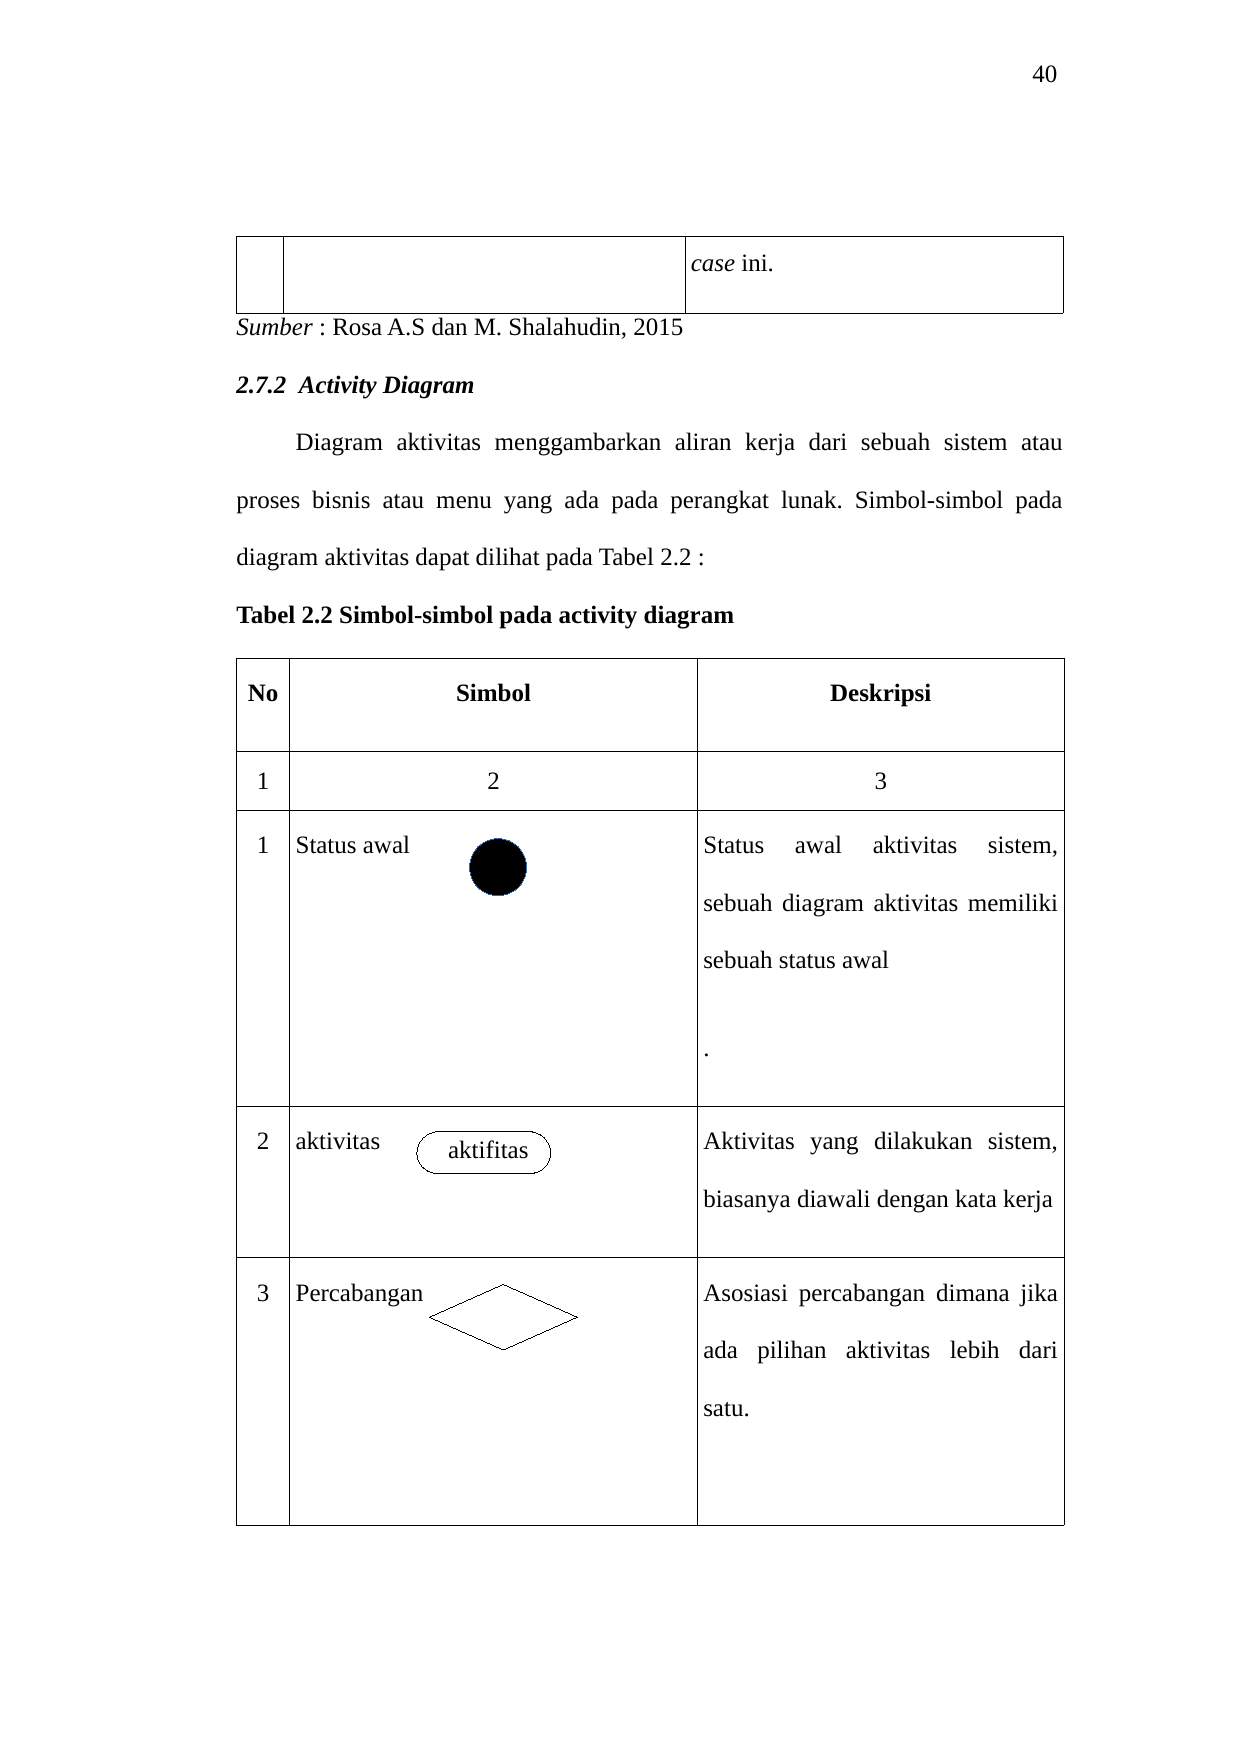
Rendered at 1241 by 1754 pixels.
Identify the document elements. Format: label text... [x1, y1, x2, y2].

table_cell Status awal [290, 811, 697, 1106]
table_header Simbol [290, 659, 697, 751]
table_cell Asosiasi percabangan dimana jika ada pilihan aktivitas lebih dari satu. [698, 1258, 1064, 1525]
subtitle Activity Diagram [236, 370, 1063, 399]
table_cell 3 [698, 752, 1064, 810]
table_cell 1 [237, 752, 289, 810]
text Sumber : Rosa A.S dan M. Shalahudin, 2015 [236, 314, 1063, 341]
table_cell Status awal aktivitas sistem, sebuah diagram aktivitas memiliki sebuah status awal . [698, 811, 1064, 1106]
text Diagram aktivitas menggambarkan aliran kerja dari sebuah sistem atau proses bisnis atau menu yang ada pada perangkat lunak. Simbol-simbol pada diagram aktivitas dapat dilihat pada Tabel 2.2 : [236, 427, 1063, 571]
table_cell [237, 237, 283, 312]
table_header No [237, 659, 289, 751]
table_cell 2 [290, 752, 697, 810]
table_cell Aktivitas yang dilakukan sistem, biasanya diawali dengan kata kerja [698, 1107, 1064, 1257]
table_cell 2 [237, 1107, 289, 1257]
table_cell Percabangan [290, 1258, 697, 1525]
table_cell aktivitas [290, 1107, 697, 1257]
table_cell 1 [237, 811, 289, 1106]
table_header Deskripsi [698, 659, 1064, 751]
text Tabel 2.2 Simbol-simbol pada activity diagram [236, 600, 1063, 629]
table_cell 3 [237, 1258, 289, 1525]
table_cell [284, 237, 685, 312]
table_cell case ini. [686, 237, 1063, 312]
